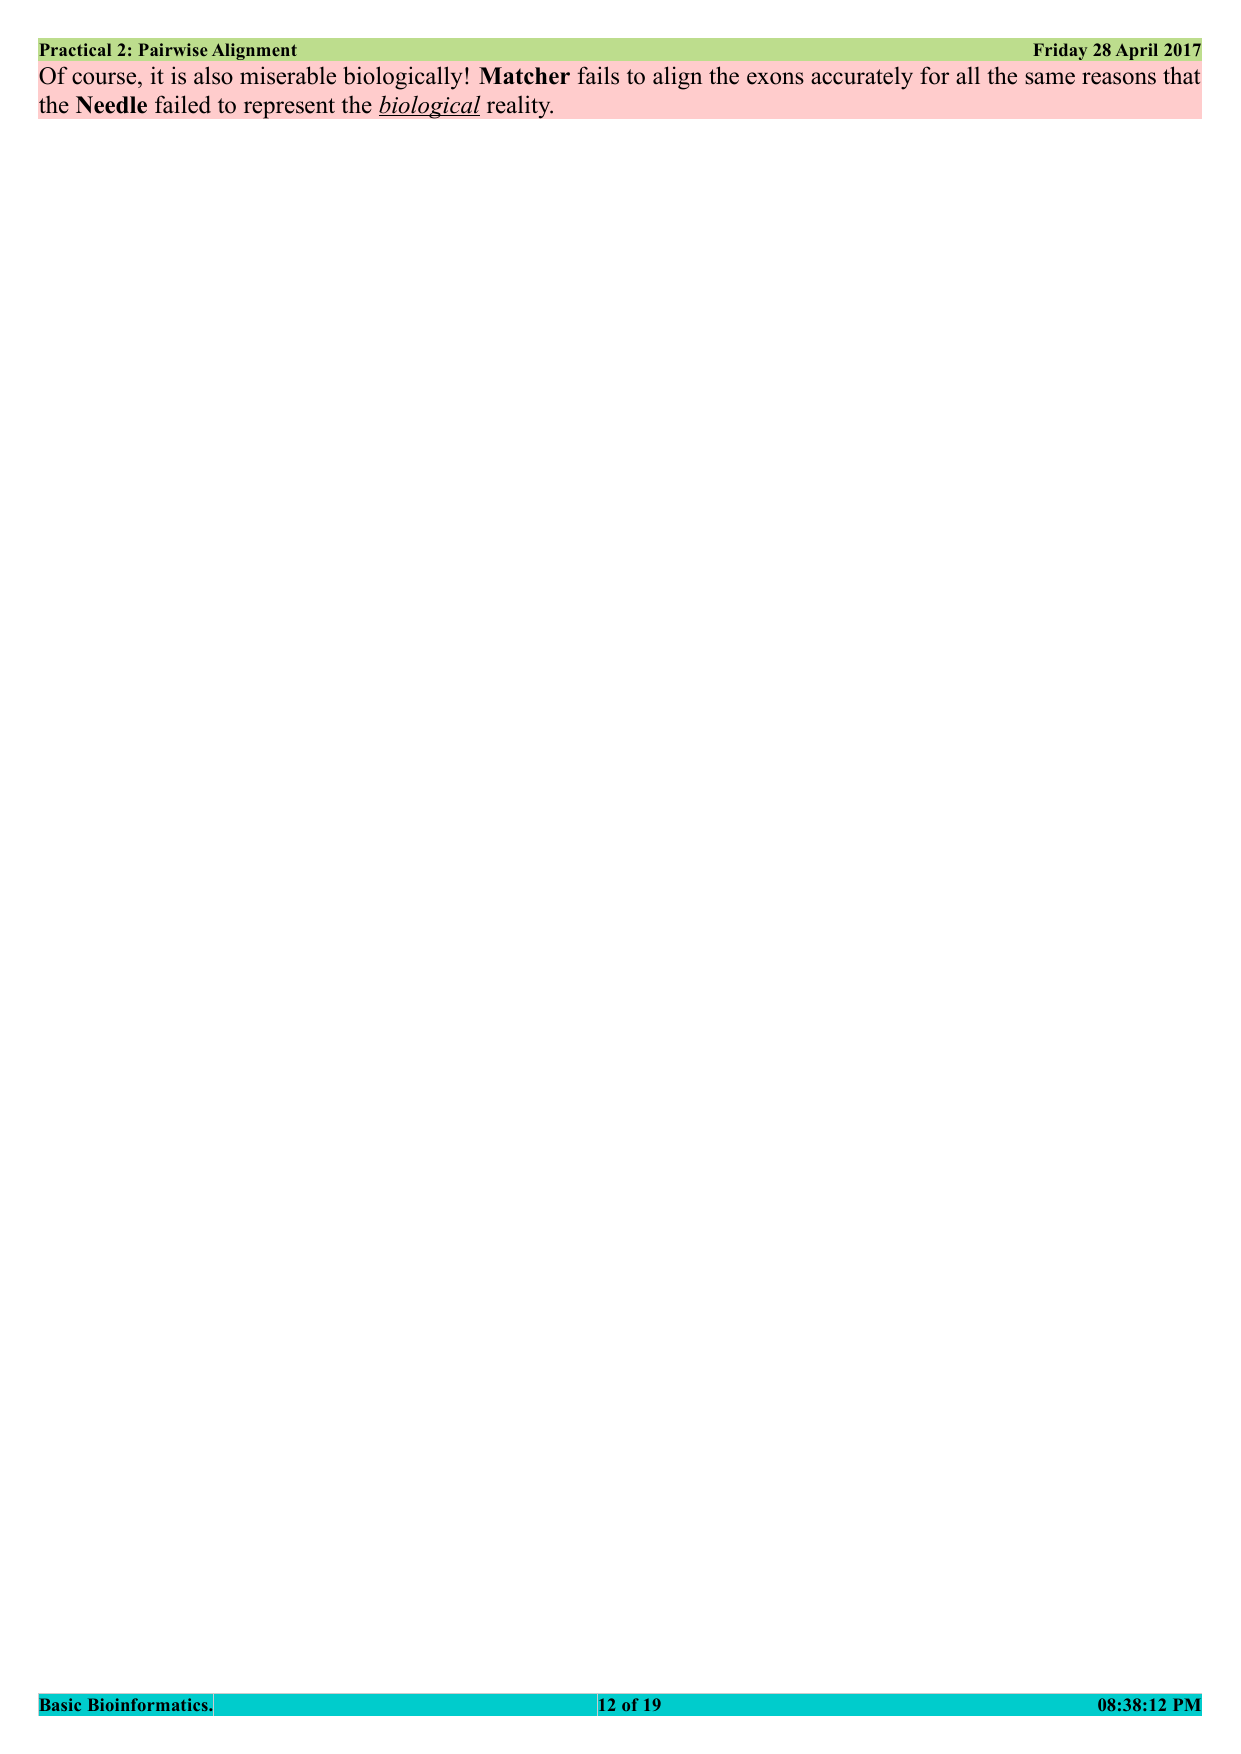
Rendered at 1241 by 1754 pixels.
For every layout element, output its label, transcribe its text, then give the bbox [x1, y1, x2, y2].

text Of course, it is also miserable biologically! Matcher fails to align the exons accurately for all the same reasons that the Needle failed to represent the biological reality. [38, 61, 1202, 119]
